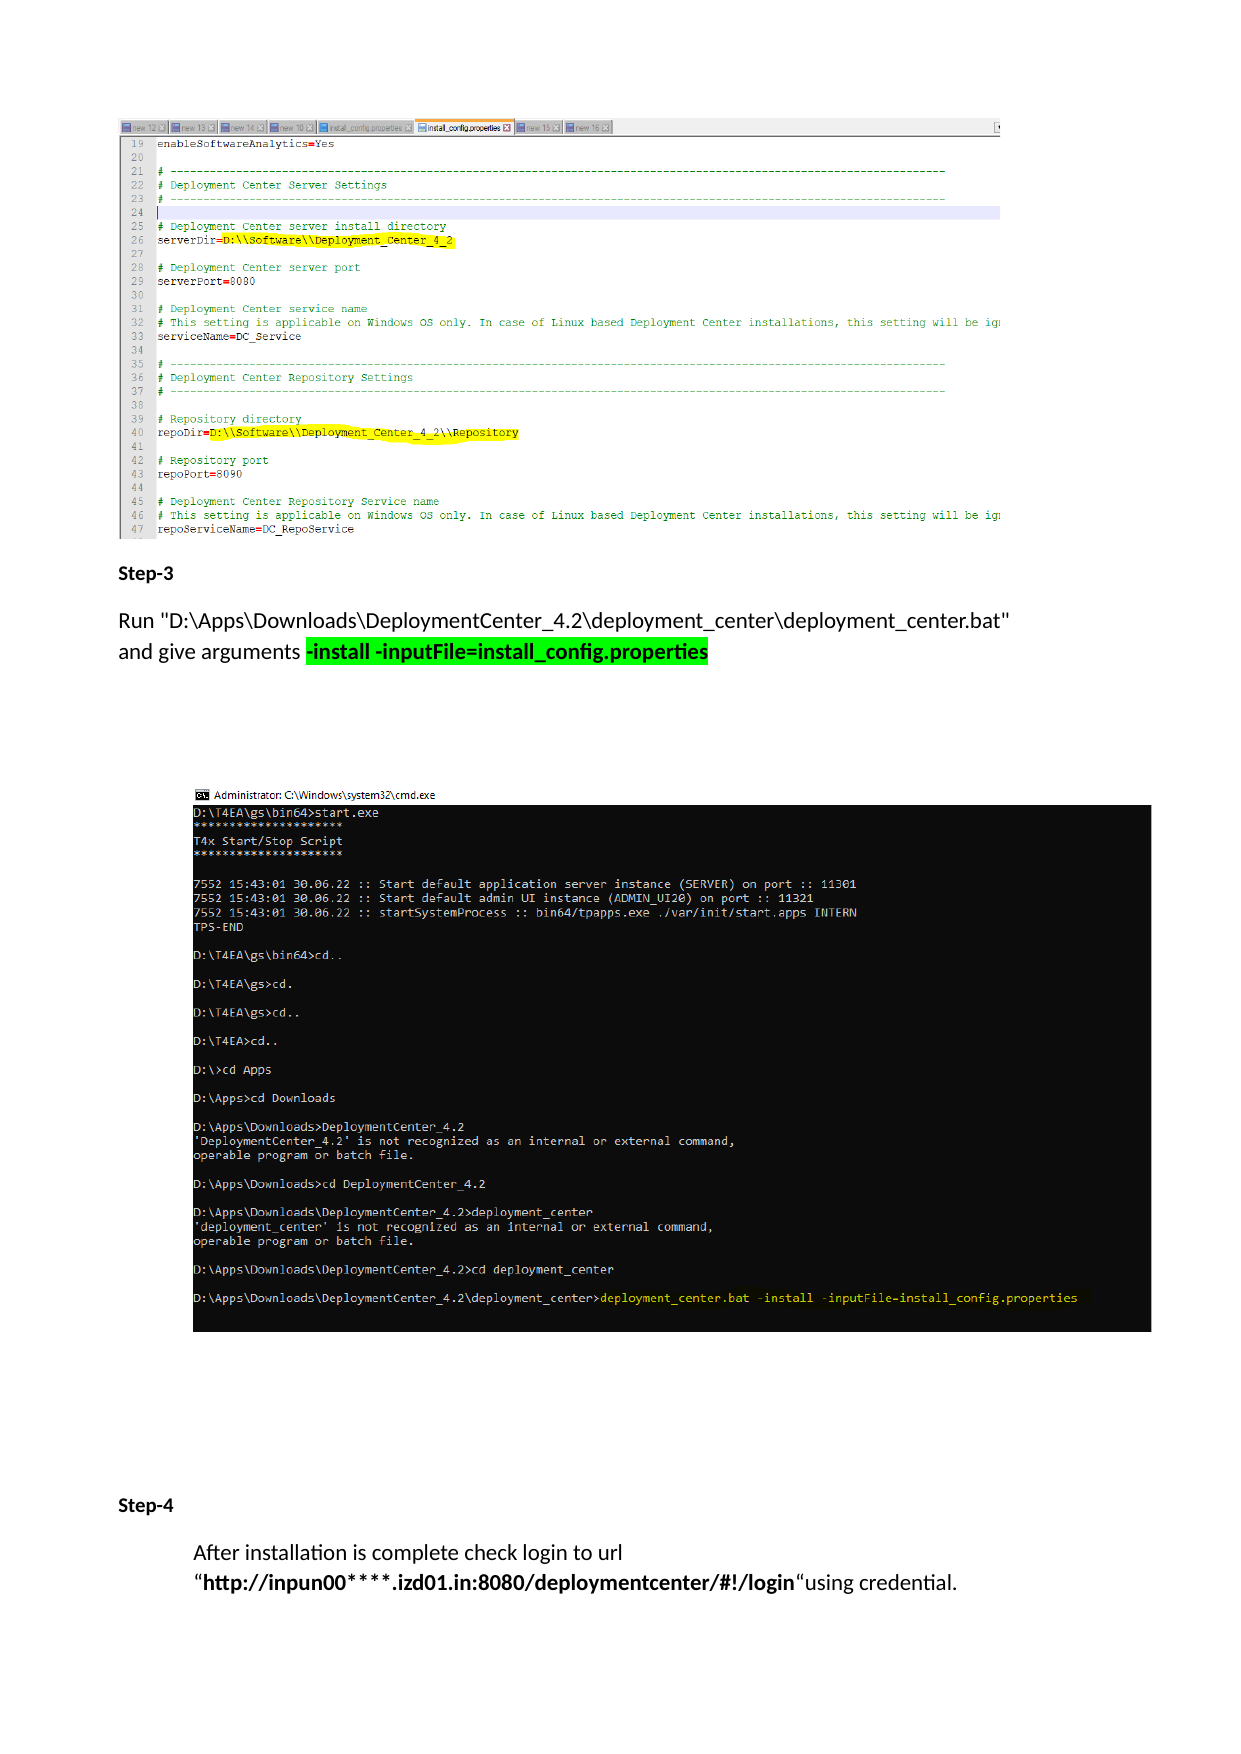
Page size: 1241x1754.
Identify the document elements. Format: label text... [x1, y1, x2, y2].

picture [118, 118, 1001, 539]
text Step-3 [118, 560, 1122, 585]
text After installation is complete check login to url “http://inpun00****.izd01.in:8080/deploymentcenter/#!/login“using credential. [193, 1538, 1122, 1596]
text Step-4 [118, 1492, 1122, 1518]
picture [193, 784, 1152, 1332]
text Run "D:\Apps\Downloads\DeploymentCenter_4.2\deployment_center\deployment_center.bat" [118, 606, 1122, 634]
text and give arguments -install -inputFile=install_config.properties [118, 637, 1122, 665]
